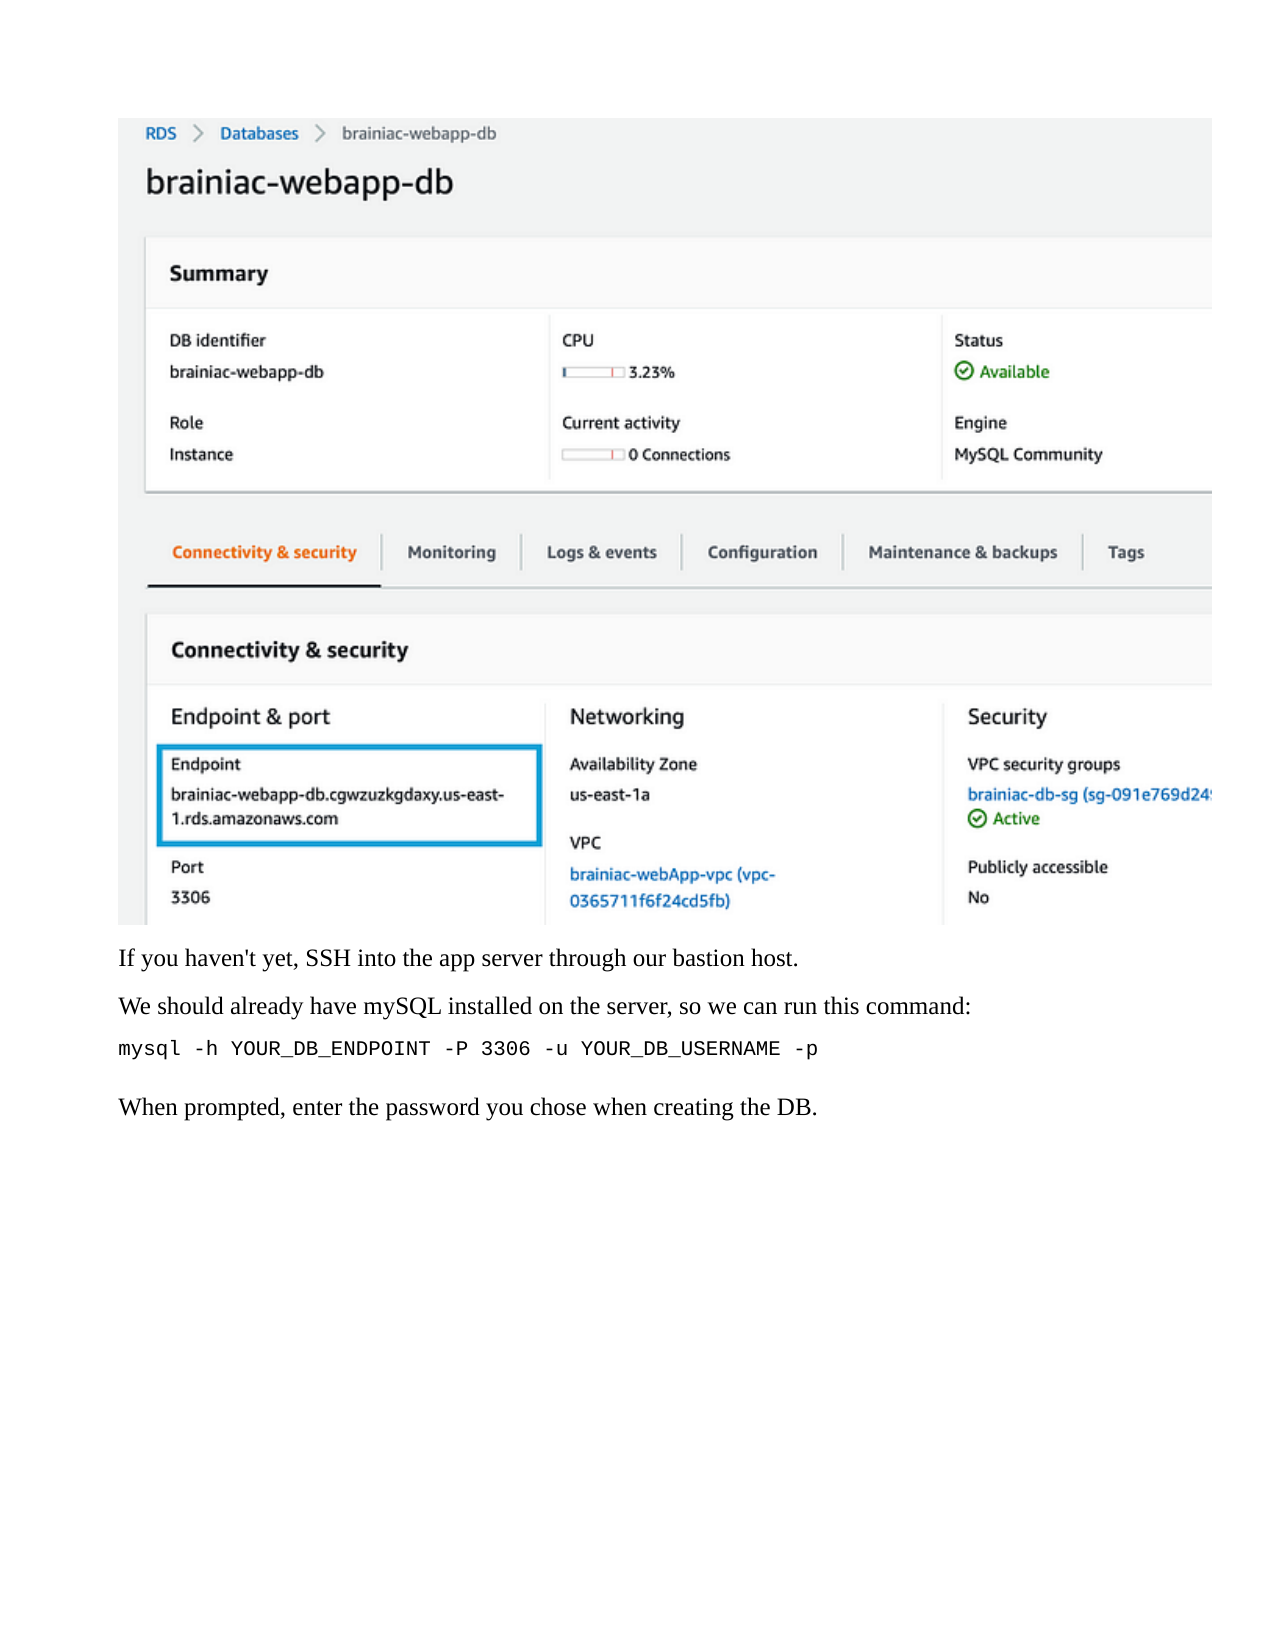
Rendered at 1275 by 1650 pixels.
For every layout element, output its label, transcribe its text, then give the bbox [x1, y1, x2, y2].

picture [118, 118, 1212, 925]
text mysql -h YOUR_DB_ENDPOINT -P 3306 -u YOUR_DB_USERNAME -p [118, 1038, 1157, 1062]
text When prompted, enter the password you chose when creating the DB. [118, 1092, 1157, 1120]
text We should already have mySQL installed on the server, so we can run this command: [118, 991, 1157, 1019]
text If you haven't yet, SSH into the app server through our bastion host. [118, 943, 1157, 972]
